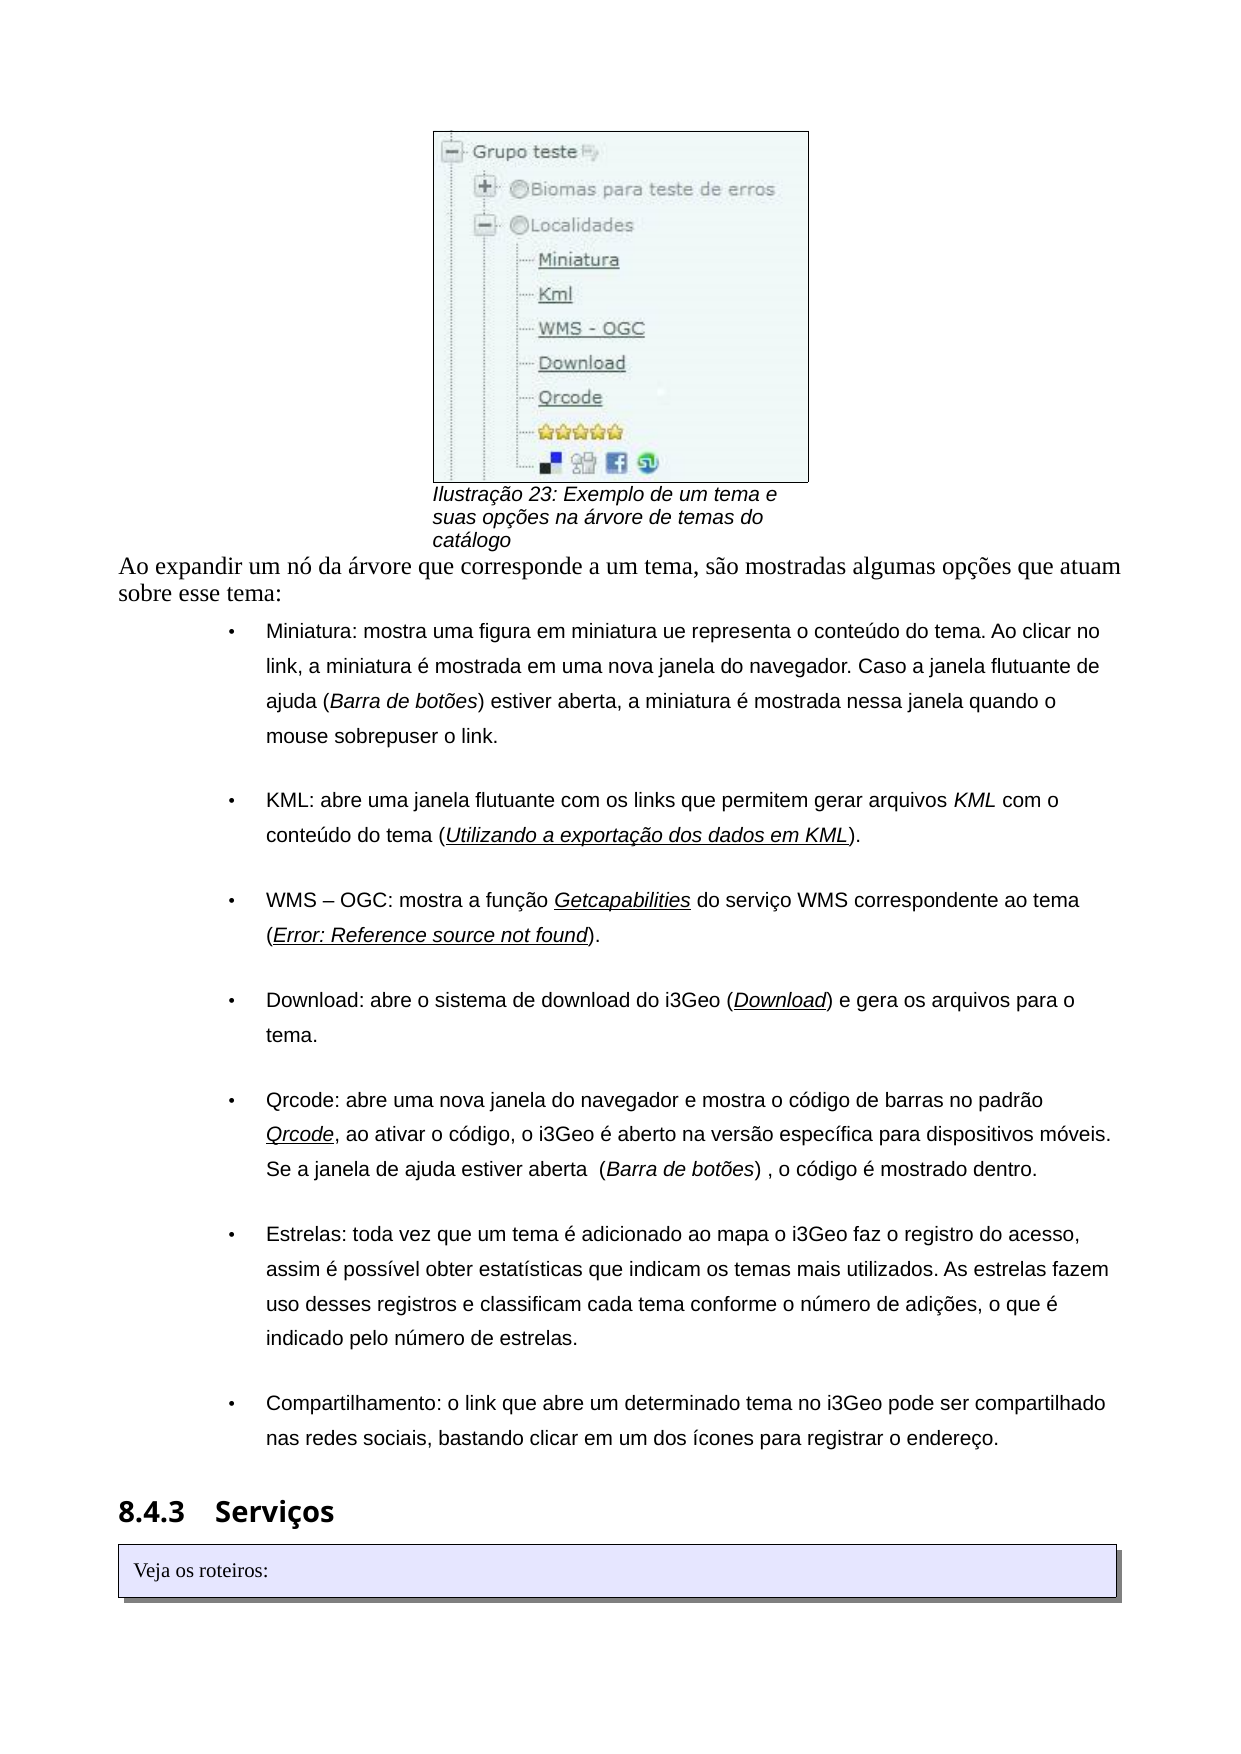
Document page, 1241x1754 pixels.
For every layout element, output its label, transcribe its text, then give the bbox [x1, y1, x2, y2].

list WMS – OGC: mostra a função Getcapabilities do serviço WMS correspondente ao tema (Erro: Origem da referência não encontrada). [228, 889, 1122, 947]
list Estrelas: toda vez que um tema é adicionado ao mapa o i3Geo faz o registro do acesso, assim é possível obter estatísticas que indicam os temas mais utilizados. As estrelas fazem uso desses registros e classificam cada tema conforme o número de adições, o que é indicado pelo número de estrelas. [228, 1223, 1122, 1350]
list KML: abre uma janela flutuante com os links que permitem gerar arquivos KML com o conteúdo do tema (Utilizando a exportação dos dados em KML). [228, 789, 1122, 847]
picture [434, 132, 808, 482]
subtitle Serviços [118, 1492, 1122, 1531]
list Download: abre o sistema de download do i3Geo (Download) e gera os arquivos para o tema. [228, 988, 1122, 1046]
list Compartilhamento: o link que abre um determinado tema no i3Geo pode ser compartilhado nas redes sociais, bastando clicar em um dos ícones para registrar o endereço. [228, 1392, 1122, 1450]
list Miniatura: mostra uma figura em miniatura ue representa o conteúdo do tema. Ao clicar no link, a miniatura é mostrada em uma nova janela do navegador. Caso a janela flutuante de ajuda (Barra de botões) estiver aberta, a miniatura é mostrada nessa janela quando o mouse sobrepuser o link. [228, 620, 1122, 747]
text Ao expandir um nó da árvore que corresponde a um tema, são mostradas algumas opções que atuam sobre esse tema: [118, 118, 1122, 607]
list Qrcode: abre uma nova janela do navegador e mostra o código de barras no padrão Qrcode, ao ativar o código, o i3Geo é aberto na versão específica para dispositivos móveis. Se a janela de ajuda estiver aberta (Barra de botões) , o código é mostrado dentro. [228, 1088, 1122, 1181]
text Ilustração 23: Exemplo de um tema e suas opções na árvore de temas do catálogo [432, 482, 807, 552]
text Veja os roteiros: [119, 1545, 1116, 1597]
